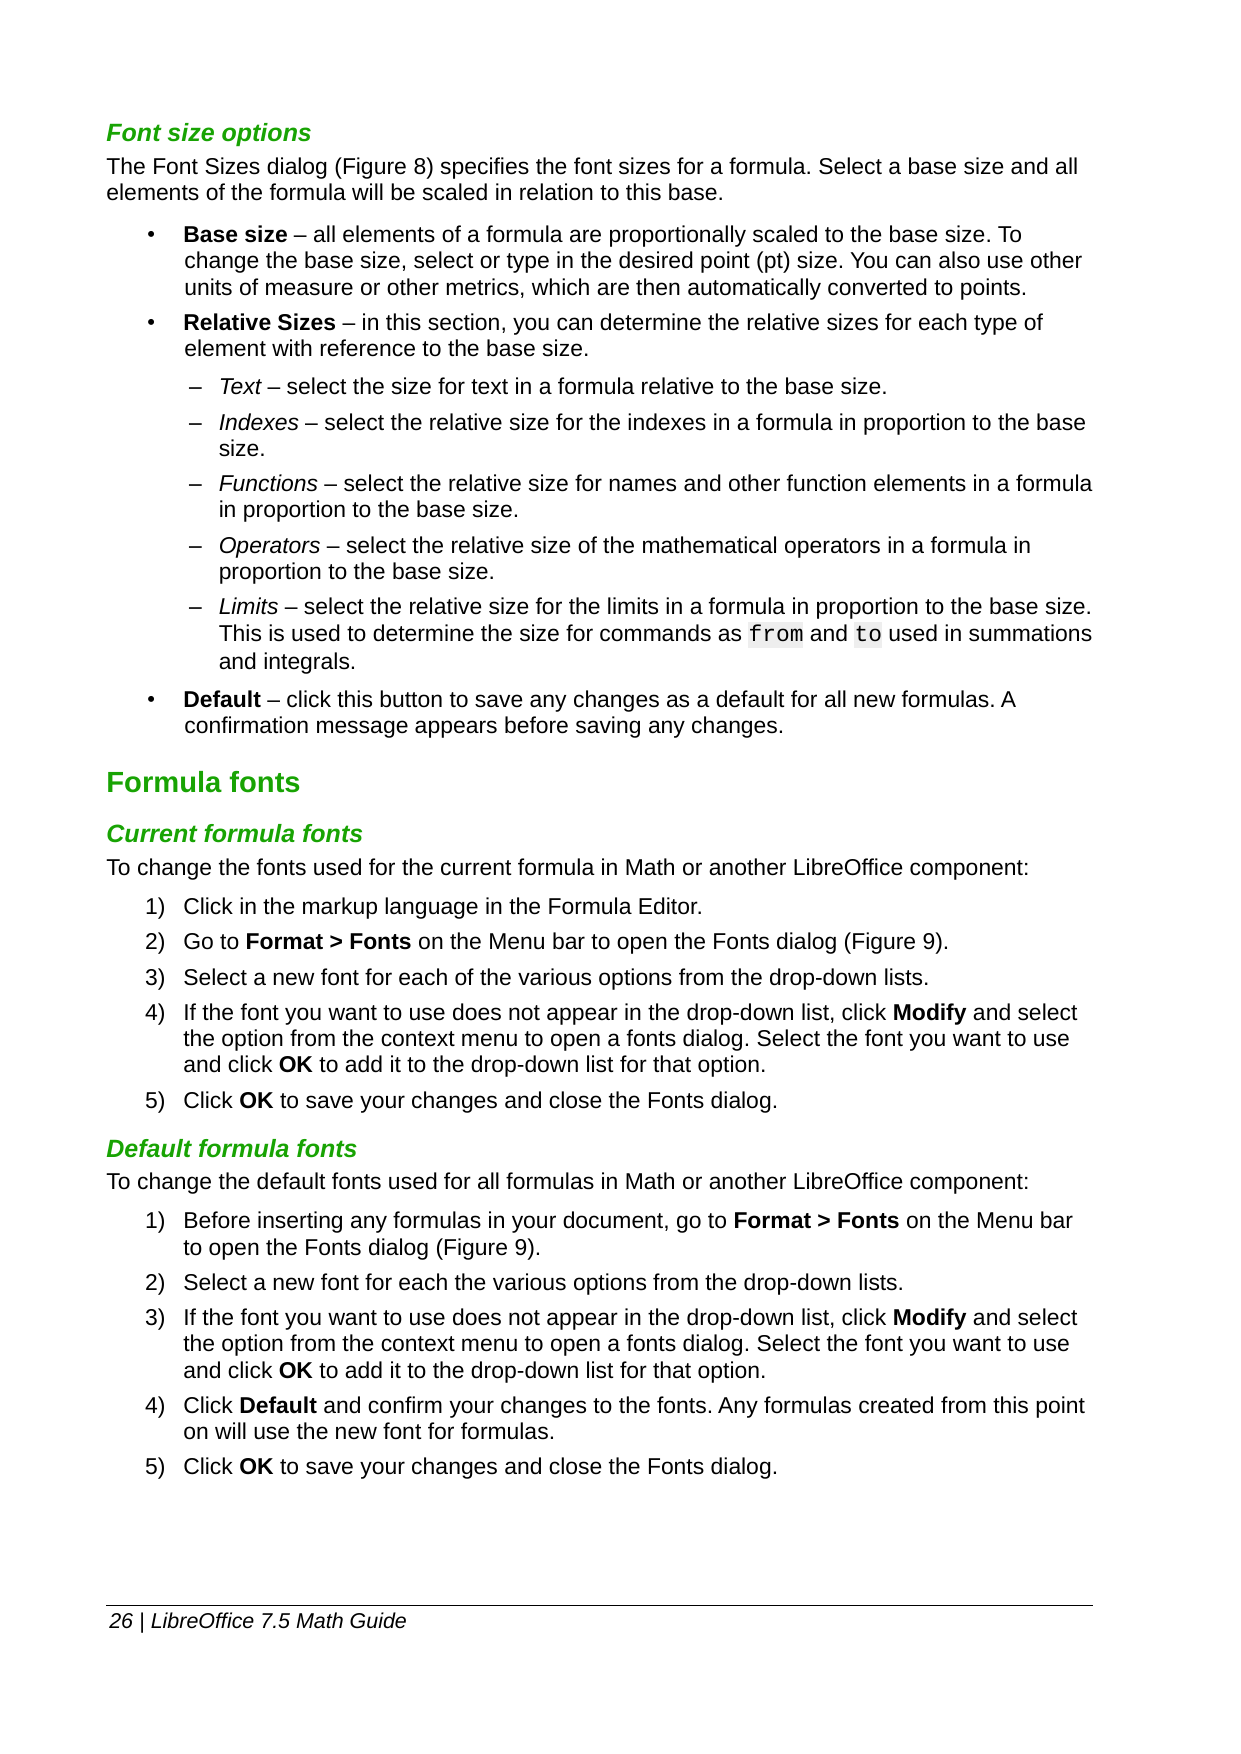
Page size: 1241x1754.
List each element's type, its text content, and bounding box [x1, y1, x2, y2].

list Select a new font for each the various options from the drop-down lists. [165, 1269, 1093, 1295]
list Click Default and confirm your changes to the fonts. Any formulas created from this point on will use the new font for formulas. [165, 1392, 1093, 1444]
subtitle Current formula fonts [106, 819, 1093, 848]
list Default – click this button to save any changes as a default for all new formulas. A confirmation message appears before saving any changes. [144, 683, 1093, 742]
subtitle Font size options [106, 118, 1093, 147]
text The Font Sizes dialog (Figure 8) specifies the font sizes for a formula. Select a base size and all elements of the formula will be scaled in relation to this base. [106, 153, 1093, 206]
text To change the fonts used for the current formula in Math or another LibreOffice component: [106, 854, 1093, 881]
text To change the default fonts used for all formulas in Math or another LibreOffice component: [106, 1168, 1093, 1194]
list Limits – select the relative size for the limits in a formula in proportion to the base size. This is used to determine the size for commands as from and to used in summations and integrals. [189, 593, 1093, 674]
list Go to Format > Fonts on the Menu bar to open the Fonts dialog (Figure 9). [165, 928, 1093, 954]
list Click OK to save your changes and close the Fonts dialog. [165, 1453, 1093, 1480]
list Click OK to save your changes and close the Fonts dialog. [165, 1087, 1093, 1113]
list Indexes – select the relative size for the indexes in a formula in proportion to the base size. [189, 408, 1093, 461]
list If the font you want to use does not appear in the drop-down list, click Modify and select the option from the context menu to open a fonts dialog. Select the font you want to use and click OK to add it to the drop-down list for that option. [165, 1304, 1093, 1383]
subtitle Formula fonts [106, 765, 1093, 799]
list Base size – all elements of a formula are proportionally scaled to the base size. To change the base size, select or type in the desired point (pt) size. You can also use other units of measure or other metrics, which are then automatically converted to points. [144, 218, 1093, 300]
list Before inserting any formulas in your document, go to Format > Fonts on the Menu bar to open the Fonts dialog (Figure 9). [165, 1207, 1093, 1260]
list Select a new font for each of the various options from the drop-down lists. [165, 963, 1093, 990]
list Relative Sizes – in this section, you can determine the relative sizes for each type of element with reference to the base size. [144, 306, 1093, 364]
list Functions – select the relative size for names and other function elements in a formula in proportion to the base size. [189, 470, 1093, 523]
list Operators – select the relative size of the mathematical operators in a formula in proportion to the base size. [189, 532, 1093, 584]
list Click in the markup language in the Formula Editor. [165, 893, 1093, 919]
list Text – select the size for text in a formula relative to the base size. [189, 373, 1093, 400]
list If the font you want to use does not appear in the drop-down list, click Modify and select the option from the context menu to open a fonts dialog. Select the font you want to use and click OK to add it to the drop-down list for that option. [165, 999, 1093, 1078]
subtitle Default formula fonts [106, 1133, 1093, 1162]
